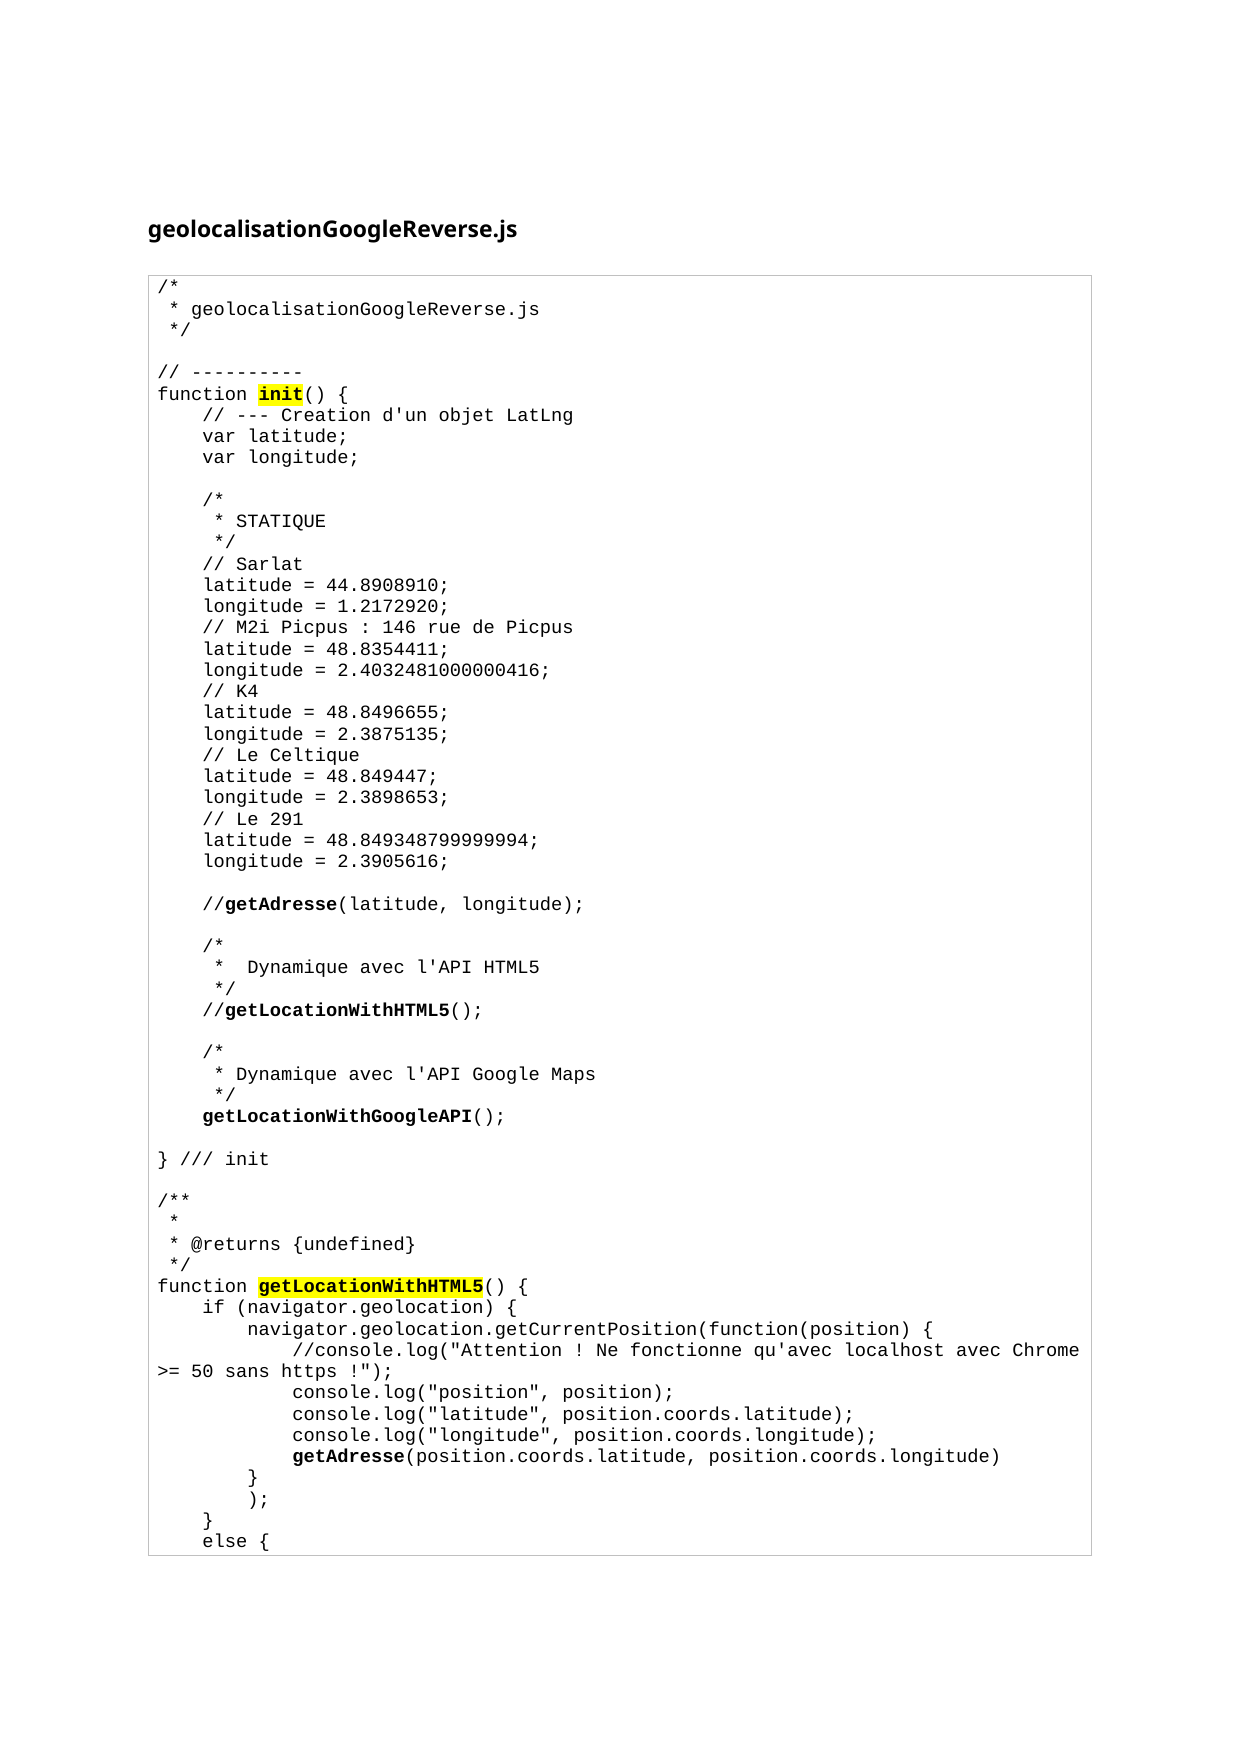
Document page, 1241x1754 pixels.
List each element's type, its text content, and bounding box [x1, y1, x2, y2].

text /* [149, 1040, 1091, 1061]
text */ [149, 976, 1091, 997]
text // --- Creation d'un objet LatLng [149, 402, 1091, 424]
text // ---------- [149, 360, 1091, 381]
text var latitude; [149, 424, 1091, 445]
text longitude = 2.4032481000000416; [149, 657, 1091, 679]
text longitude = 2.3898653; [149, 785, 1091, 806]
text latitude = 48.8496655; [149, 700, 1091, 721]
text console.log("position", position); [149, 1380, 1091, 1401]
text * STATIQUE [149, 509, 1091, 530]
text console.log("latitude", position.coords.latitude); [149, 1401, 1091, 1422]
text console.log("longitude", position.coords.longitude); [149, 1422, 1091, 1444]
text else { [149, 1529, 1091, 1555]
text * Dynamique avec l'API Google Maps [149, 1061, 1091, 1082]
text } [149, 1465, 1091, 1486]
text if (navigator.geolocation) { [149, 1295, 1091, 1316]
text */ [149, 530, 1091, 551]
text ); [149, 1486, 1091, 1507]
text /* [149, 276, 1091, 296]
text latitude = 48.8354411; [149, 636, 1091, 657]
text navigator.geolocation.getCurrentPosition(function(position) { [149, 1316, 1091, 1337]
text function init() { [149, 381, 1091, 402]
text // K4 [149, 679, 1091, 700]
text longitude = 1.2172920; [149, 594, 1091, 615]
text /* [149, 487, 1091, 509]
text // Le 291 [149, 806, 1091, 827]
text //console.log("Attention ! Ne fonctionne qu'avec localhost avec Chrome >= 50 sans https !"); [149, 1337, 1091, 1380]
text longitude = 2.3905616; [149, 849, 1091, 873]
text * Dynamique avec l'API HTML5 [149, 955, 1091, 976]
text getLocationWithGoogleAPI(); [149, 1104, 1091, 1128]
text //getAdresse(latitude, longitude); [149, 891, 1091, 916]
text */ [149, 317, 1091, 342]
text latitude = 48.849348799999994; [149, 827, 1091, 849]
text // M2i Picpus : 146 rue de Picpus [149, 615, 1091, 636]
text latitude = 48.849447; [149, 764, 1091, 785]
text geolocalisationGoogleReverse.js [148, 212, 1092, 244]
text } [149, 1507, 1091, 1529]
text longitude = 2.3875135; [149, 721, 1091, 742]
text //getLocationWithHTML5(); [149, 997, 1091, 1022]
text function getLocationWithHTML5() { [149, 1274, 1091, 1295]
text // Sarlat [149, 551, 1091, 572]
text /* [149, 934, 1091, 955]
text */ [149, 1082, 1091, 1104]
text /** [149, 1189, 1091, 1210]
text var longitude; [149, 445, 1091, 469]
text * [149, 1210, 1091, 1231]
text latitude = 44.8908910; [149, 572, 1091, 594]
text } /// init [149, 1146, 1091, 1171]
text // Le Celtique [149, 742, 1091, 764]
text * geolocalisationGoogleReverse.js [149, 296, 1091, 317]
text * @returns {undefined} [149, 1231, 1091, 1252]
text */ [149, 1252, 1091, 1274]
text getAdresse(position.coords.latitude, position.coords.longitude) [149, 1444, 1091, 1465]
